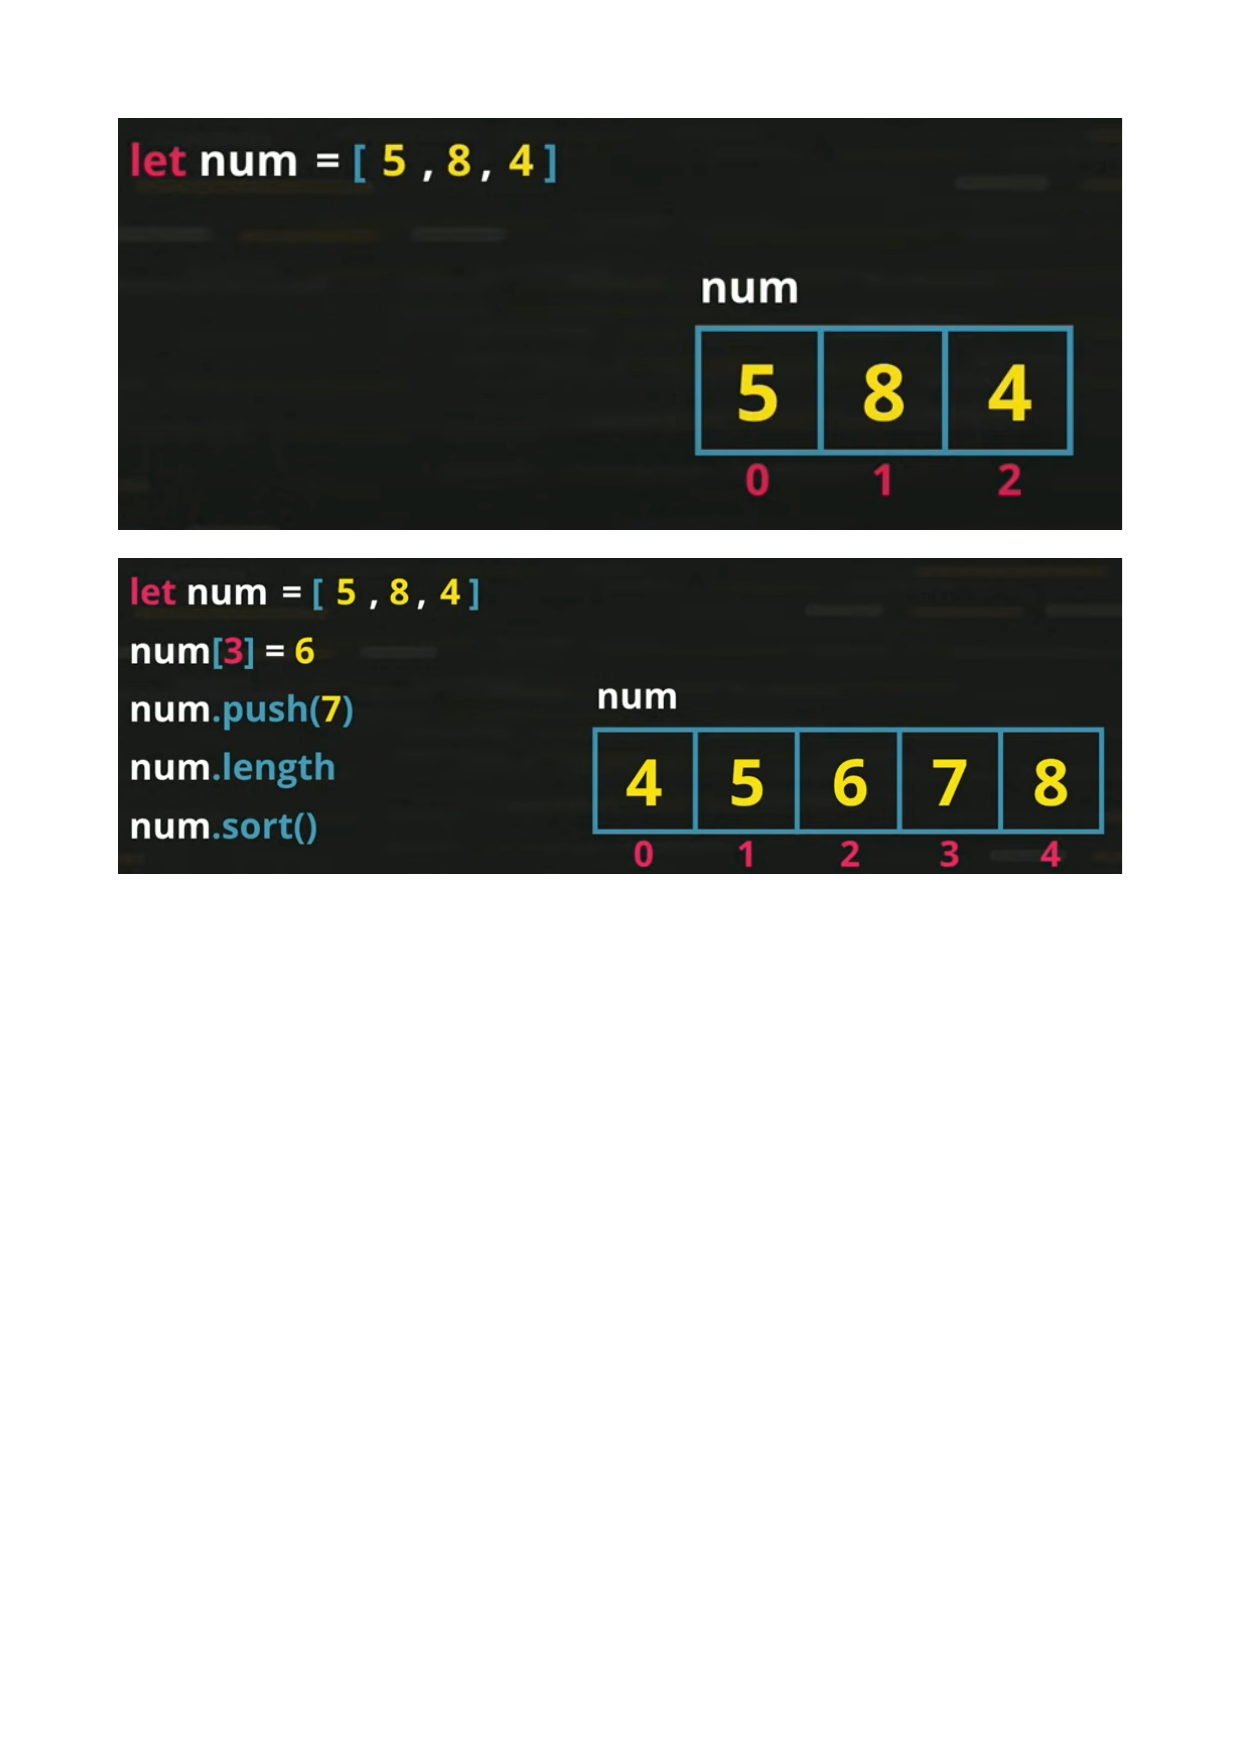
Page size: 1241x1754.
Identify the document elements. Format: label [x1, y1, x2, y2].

picture [118, 118, 1123, 530]
picture [118, 558, 1123, 874]
